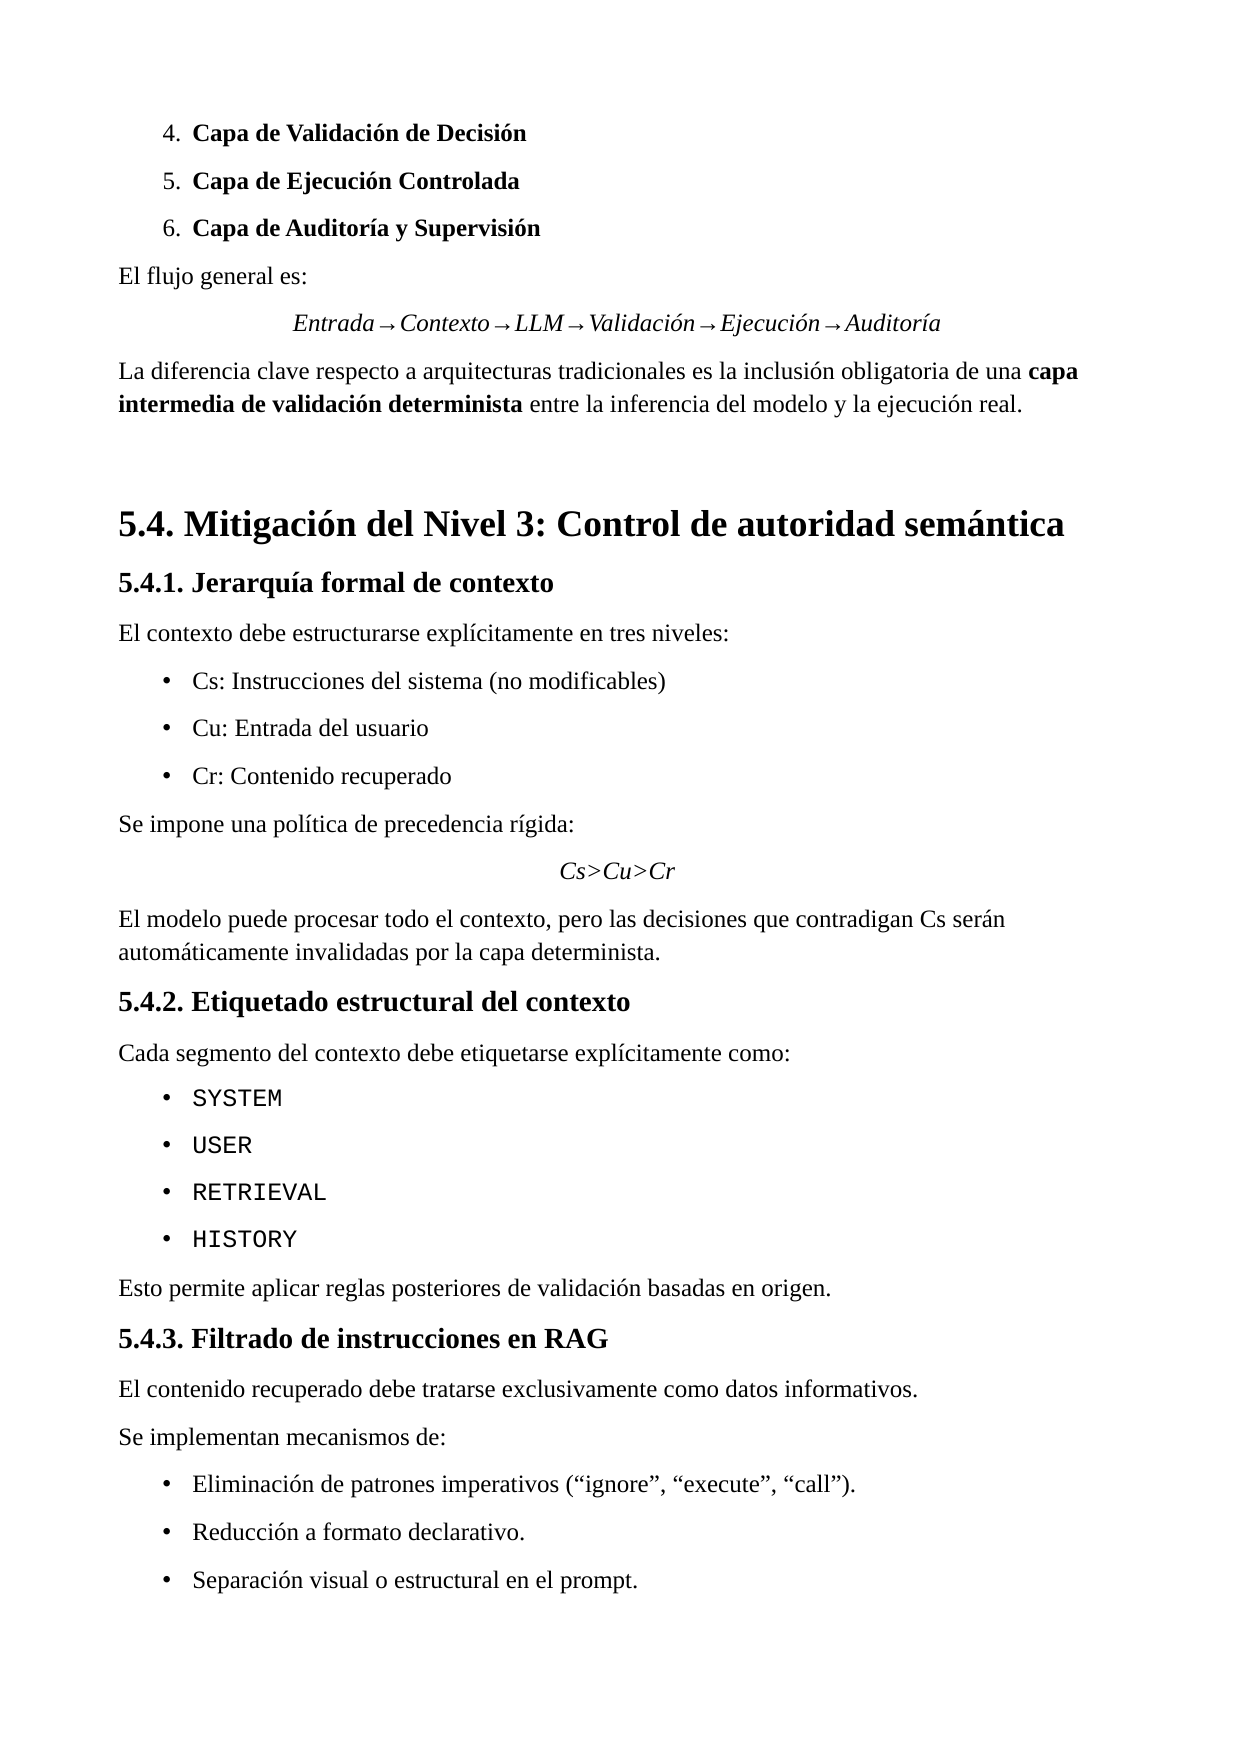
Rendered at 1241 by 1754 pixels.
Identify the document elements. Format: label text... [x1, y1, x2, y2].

list SYSTEM [162, 1085, 1122, 1113]
list Capa de Ejecución Controlada [162, 166, 1122, 194]
list Reducción a formato declarativo. [162, 1517, 1122, 1546]
list Capa de Validación de Decisión [162, 118, 1122, 147]
text El modelo puede procesar todo el contexto, pero las decisiones que contradigan Cs​ serán automáticamente invalidadas por la capa determinista. [118, 904, 1122, 966]
text Se implementan mecanismos de: [118, 1422, 1122, 1451]
list Separación visual o estructural en el prompt. [162, 1565, 1122, 1593]
list Cu​: Entrada del usuario [162, 713, 1122, 742]
list USER [162, 1132, 1122, 1161]
subtitle 5.4. Mitigación del Nivel 3: Control de autoridad semántica [118, 501, 1122, 544]
text Cada segmento del contexto debe etiquetarse explícitamente como: [118, 1038, 1122, 1066]
text Entrada→Contexto→LLM→Validación→Ejecución→Auditoría [118, 308, 1122, 337]
text El contexto debe estructurarse explícitamente en tres niveles: [118, 618, 1122, 647]
text Se impone una política de precedencia rígida: [118, 809, 1122, 837]
list Cr​: Contenido recuperado [162, 761, 1122, 790]
subtitle 5.4.3. Filtrado de instrucciones en RAG [118, 1321, 1122, 1355]
text La diferencia clave respecto a arquitecturas tradicionales es la inclusión obligatoria de una capa intermedia de validación determinista entre la inferencia del modelo y la ejecución real. [118, 356, 1122, 418]
list Eliminación de patrones imperativos (“ignore”, “execute”, “call”). [162, 1469, 1122, 1498]
text El flujo general es: [118, 261, 1122, 290]
list Capa de Auditoría y Supervisión [162, 213, 1122, 242]
text Esto permite aplicar reglas posteriores de validación basadas en origen. [118, 1273, 1122, 1302]
list RETRIEVAL [162, 1179, 1122, 1208]
text El contenido recuperado debe tratarse exclusivamente como datos informativos. [118, 1374, 1122, 1403]
text Cs​>Cu​>Cr​ [118, 856, 1122, 885]
list Cs​: Instrucciones del sistema (no modificables) [162, 666, 1122, 694]
subtitle 5.4.2. Etiquetado estructural del contexto [118, 984, 1122, 1018]
list HISTORY [162, 1226, 1122, 1255]
subtitle 5.4.1. Jerarquía formal de contexto [118, 565, 1122, 599]
